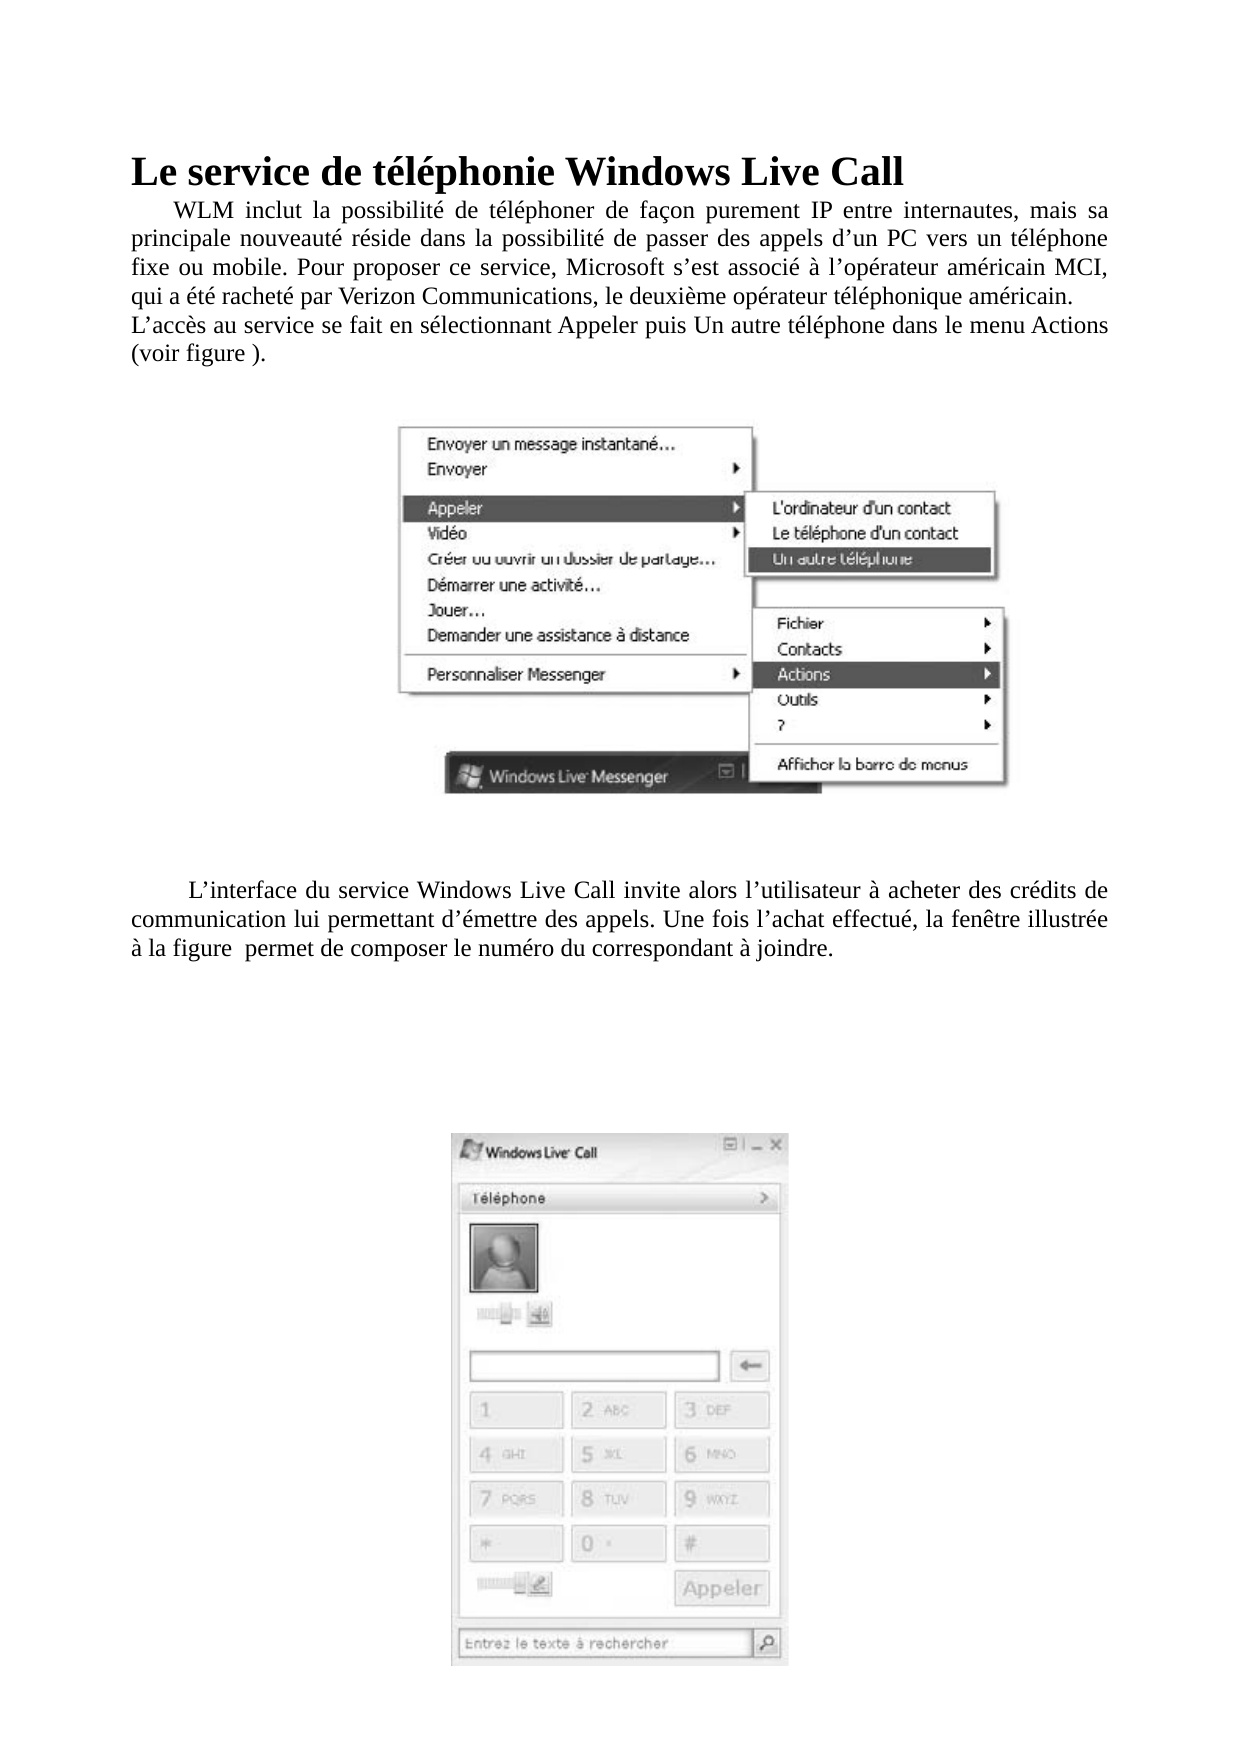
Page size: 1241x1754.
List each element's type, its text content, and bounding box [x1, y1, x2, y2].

picture [451, 1133, 789, 1666]
text L’interface du service Windows Live Call invite alors l’utilisateur à acheter des crédits de communication lui permettant d’émettre des appels. Une fois l’achat effectué, la fenêtre illustrée à la figure permet de composer le numéro du correspondant à joindre. [131, 875, 1109, 961]
text Le service de téléphonie Windows Live Call [131, 147, 1109, 195]
text L’accès au service se fait en sélectionnant Appeler puis Un autre téléphone dans le menu Actions (voir figure ). [131, 310, 1109, 367]
picture [384, 419, 1024, 800]
text WLM inclut la possibilité de téléphoner de façon purement IP entre internautes, mais sa principale nouveauté réside dans la possibilité de passer des appels d’un PC vers un téléphone fixe ou mobile. Pour proposer ce service, Microsoft s’est associé à l’opérateur américain MCI, qui a été racheté par Verizon Communications, le deuxième opérateur téléphonique américain. [131, 195, 1109, 310]
